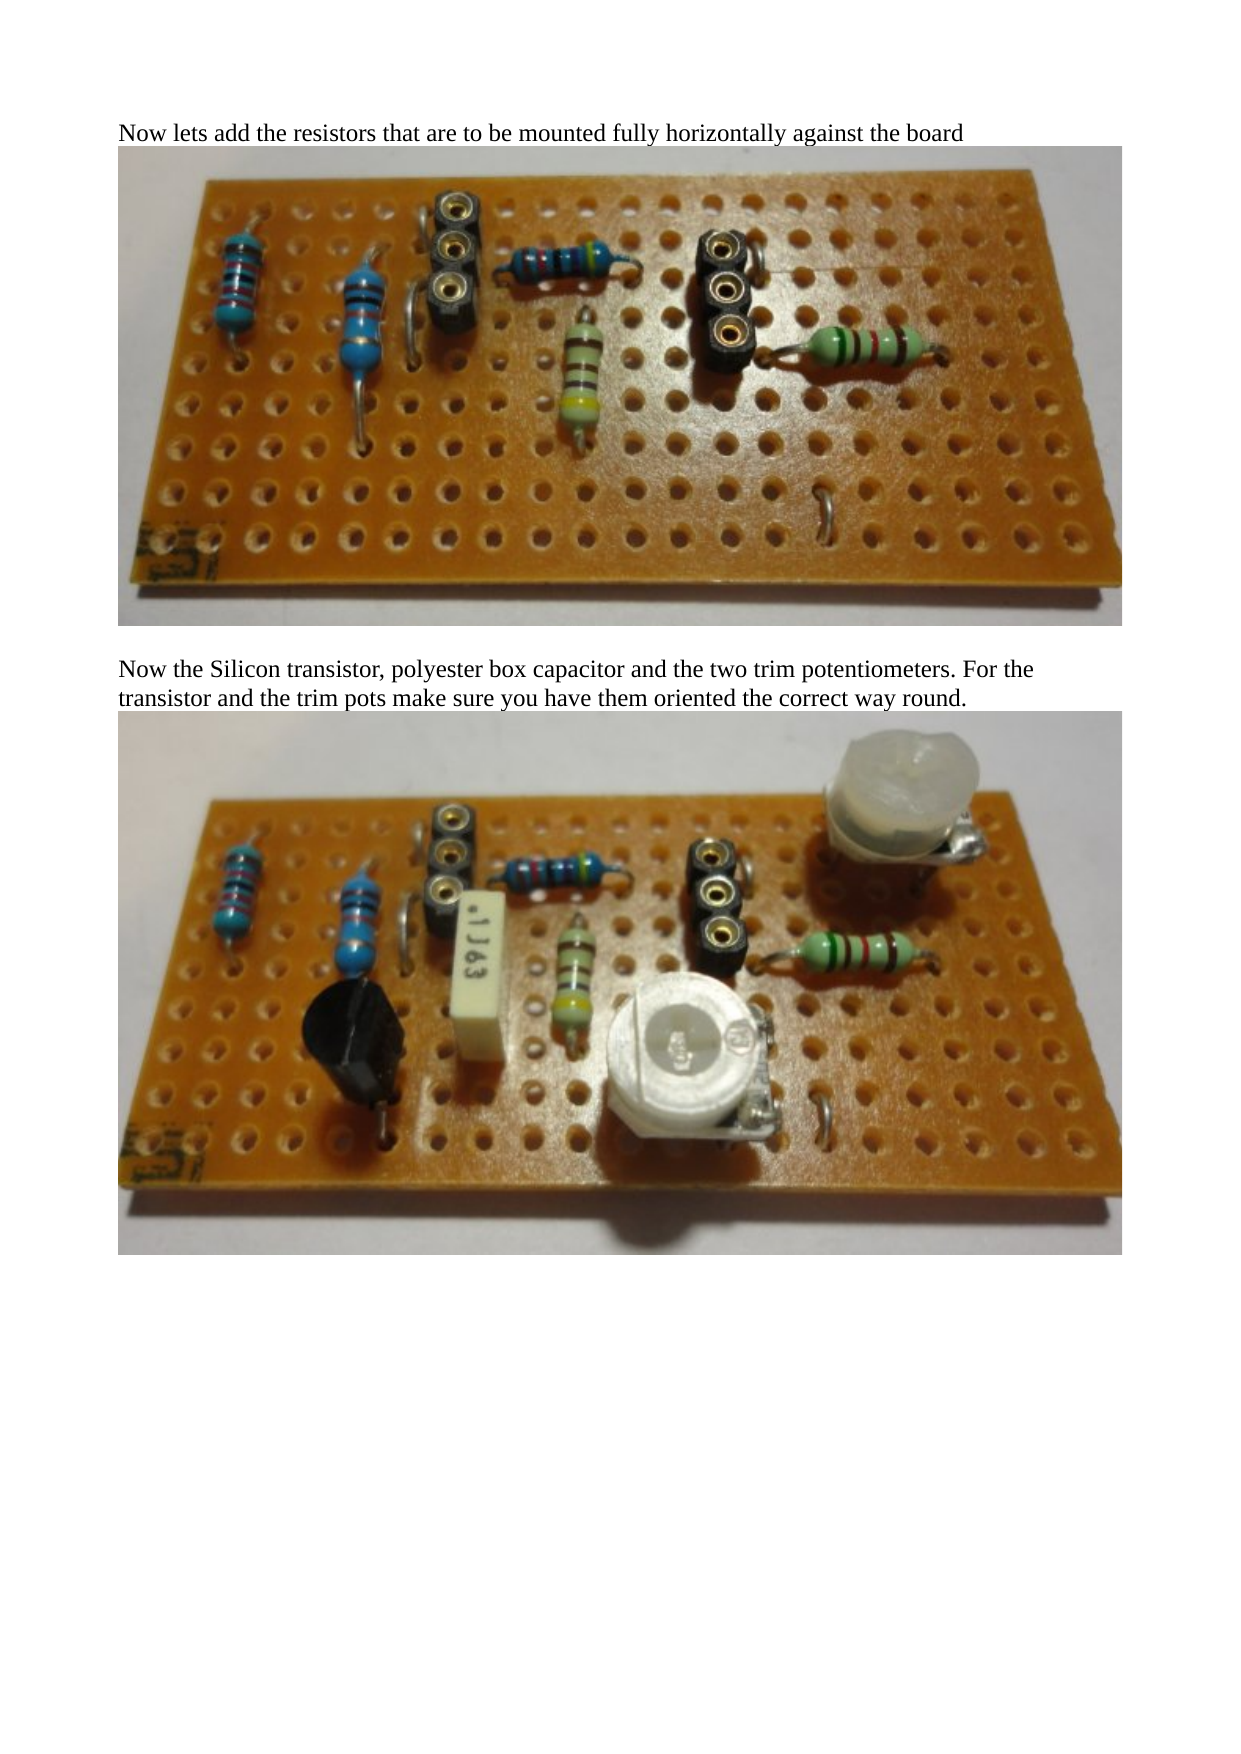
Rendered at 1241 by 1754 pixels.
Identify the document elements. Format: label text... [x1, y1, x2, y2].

picture [118, 146, 1123, 626]
picture [118, 711, 1123, 1255]
text Now the Silicon transistor, polyester box capacitor and the two trim potentiometers. For the transistor and the trim pots make sure you have them oriented the correct way round. [118, 654, 1122, 711]
text Now lets add the resistors that are to be mounted fully horizontally against the board [118, 118, 1122, 146]
